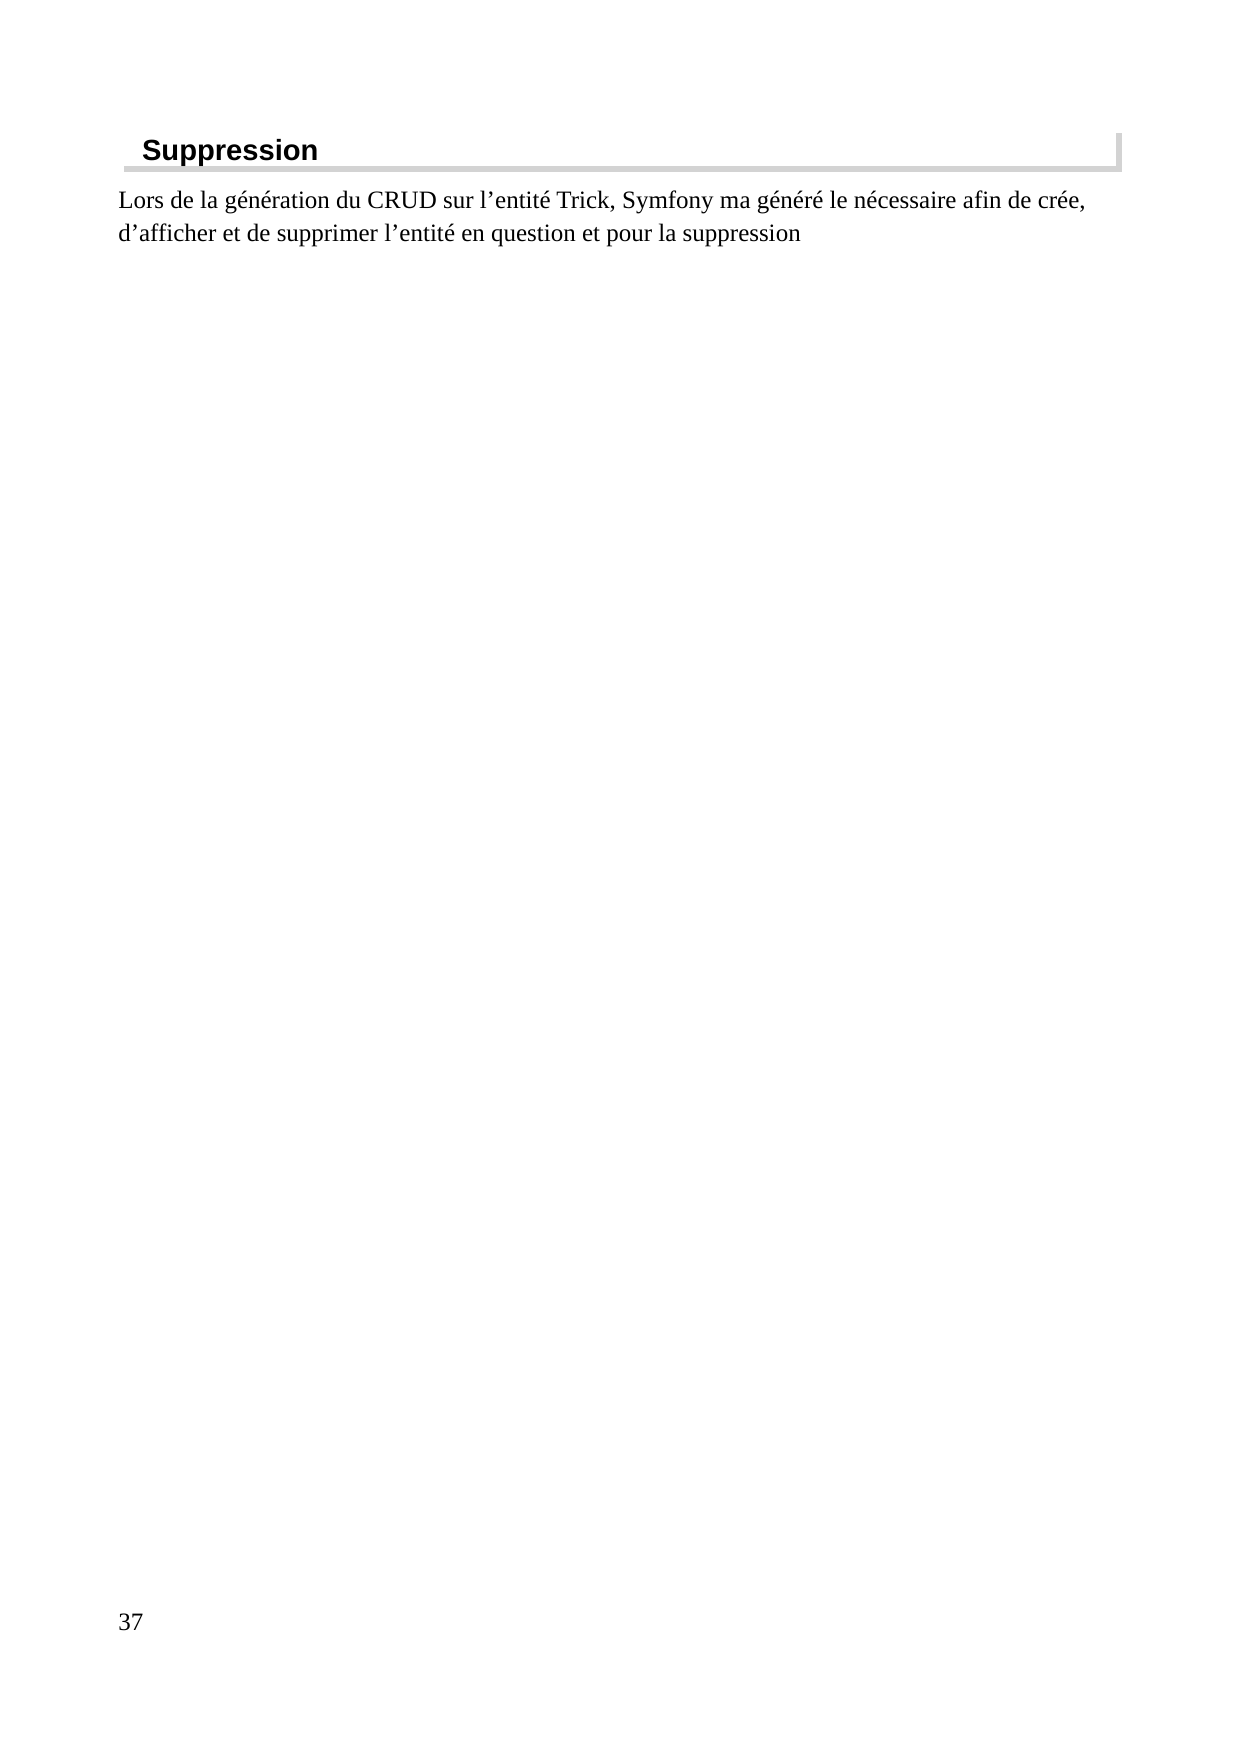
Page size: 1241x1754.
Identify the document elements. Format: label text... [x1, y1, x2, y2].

subtitle Suppression [118, 133, 1116, 166]
text Lors de la génération du CRUD sur l’entité Trick, Symfony ma généré le nécessaire afin de crée, d’afficher et de supprimer l’entité en question et pour la suppression [118, 185, 1122, 246]
